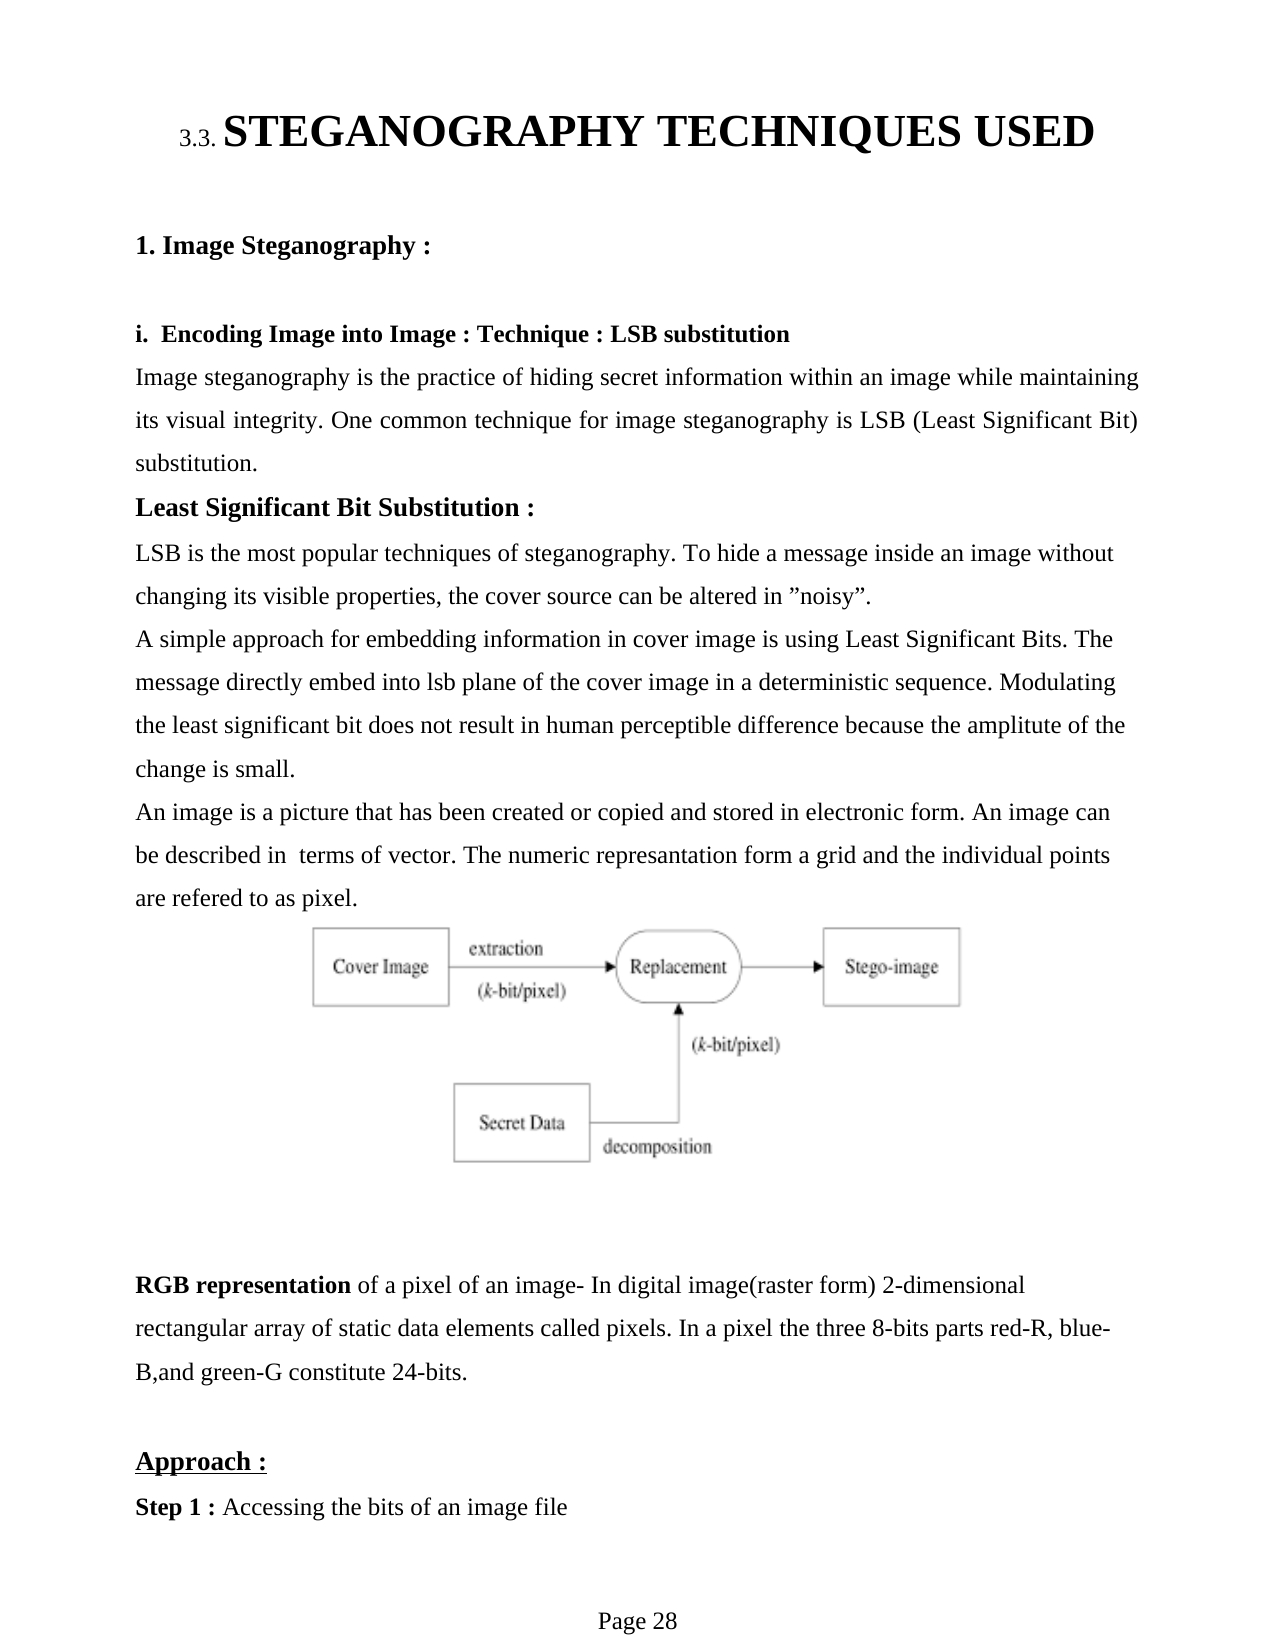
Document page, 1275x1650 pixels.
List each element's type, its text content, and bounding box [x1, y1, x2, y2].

list Least Significant Bit Substitution : [135, 491, 1140, 522]
text 3.3. STEGANOGRAPHY TECHNIQUES USED [135, 104, 1140, 156]
list i. Encoding Image into Image : Technique : LSB substitution [135, 319, 1140, 348]
list LSB is the most popular techniques of steganography. To hide a message inside an image without changing its visible properties, the cover source can be altered in ”noisy”. [135, 538, 1140, 610]
picture [311, 926, 964, 1170]
list 1. Image Steganography : [135, 229, 1140, 260]
list Approach : [135, 1446, 1140, 1477]
list Step 1 : Accessing the bits of an image file [135, 1492, 1140, 1521]
list A simple approach for embedding information in cover image is using Least Significant Bits. The message directly embed into lsb plane of the cover image in a deterministic sequence. Modulating the least significant bit does not result in human perceptible difference because the amplitute of the change is small. [135, 624, 1140, 782]
list Image steganography is the practice of hiding secret information within an image while maintaining its visual integrity. One common technique for image steganography is LSB (Least Significant Bit) substitution. [135, 362, 1140, 477]
list An image is a picture that has been created or copied and stored in electronic form. An image can be described in terms of vector. The numeric represantation form a grid and the individual points are refered to as pixel. [135, 797, 1140, 912]
list RGB representation of a pixel of an image- In digital image(raster form) 2-dimensional rectangular array of static data elements called pixels. In a pixel the three 8-bits parts red-R, blue-B,and green-G constitute 24-bits. [135, 1270, 1140, 1385]
